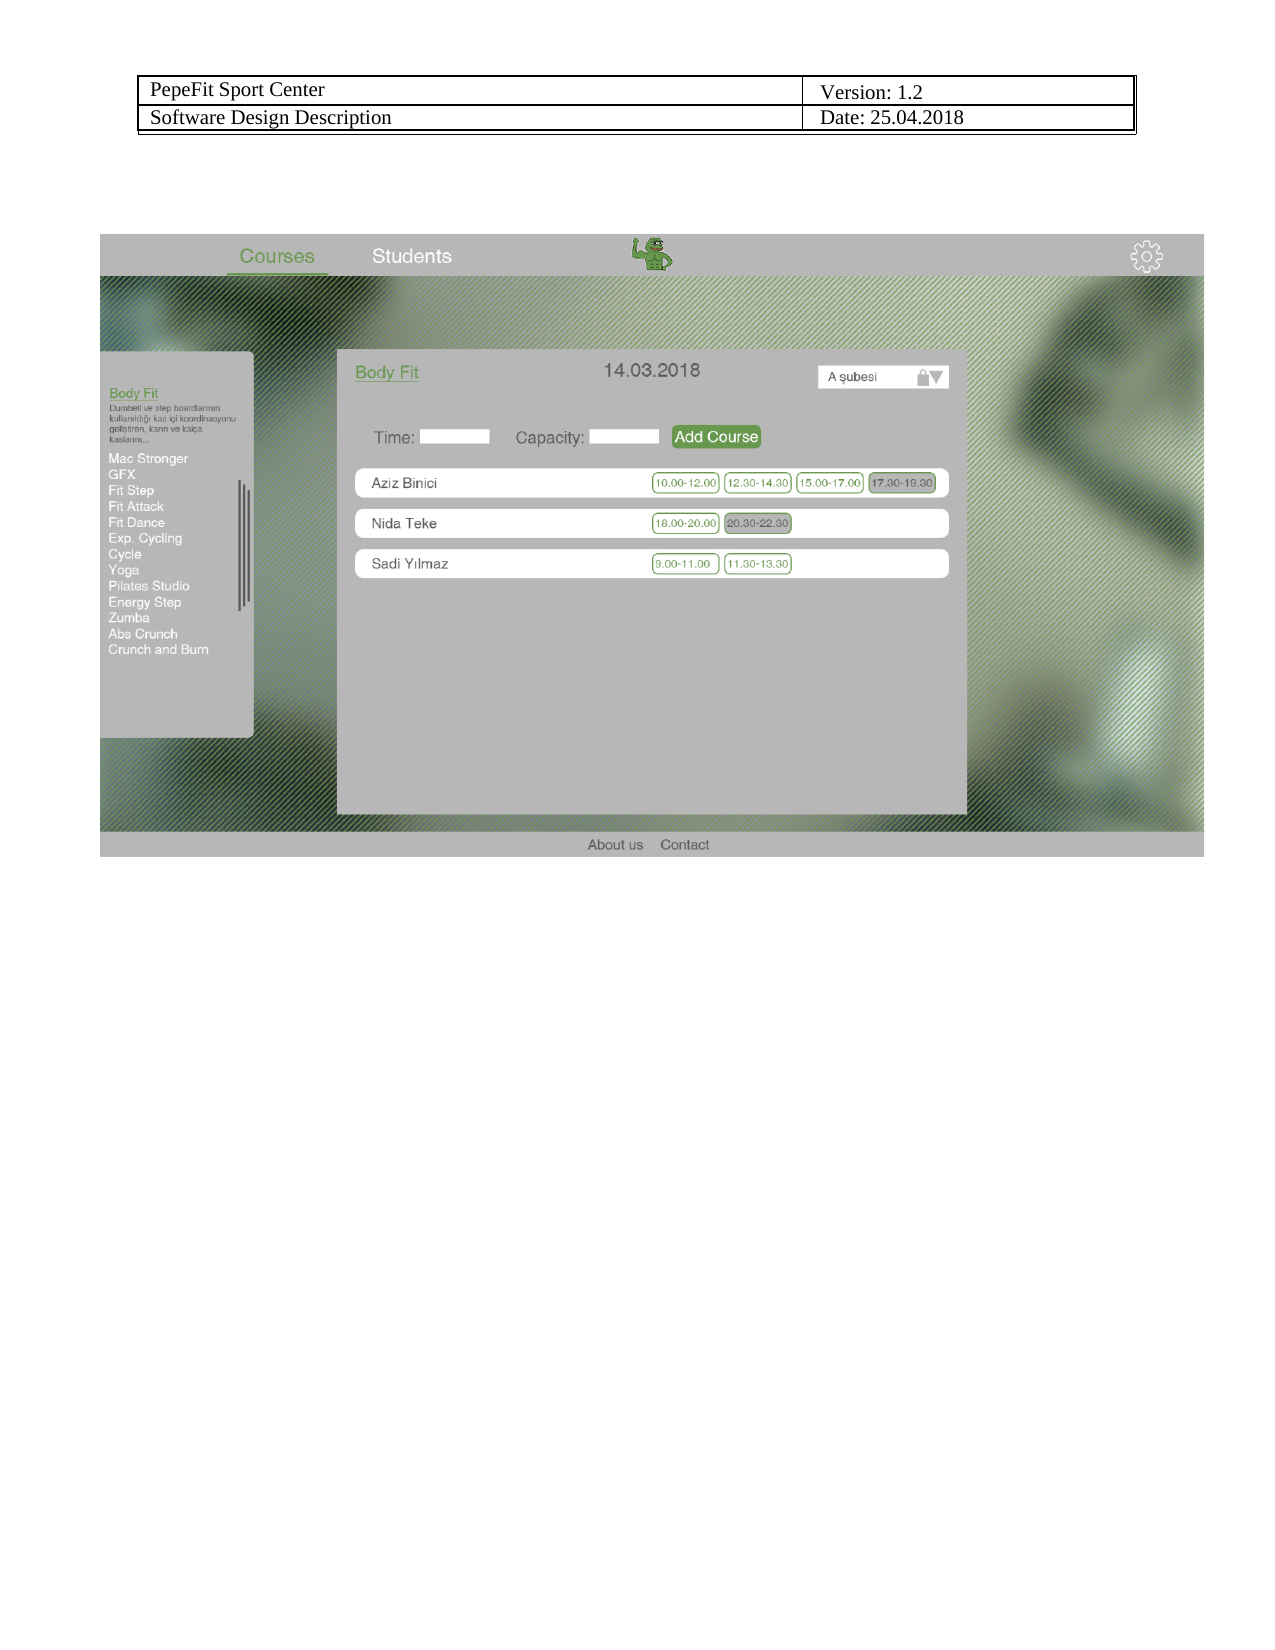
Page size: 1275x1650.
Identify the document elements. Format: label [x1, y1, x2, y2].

picture [100, 233, 1205, 859]
